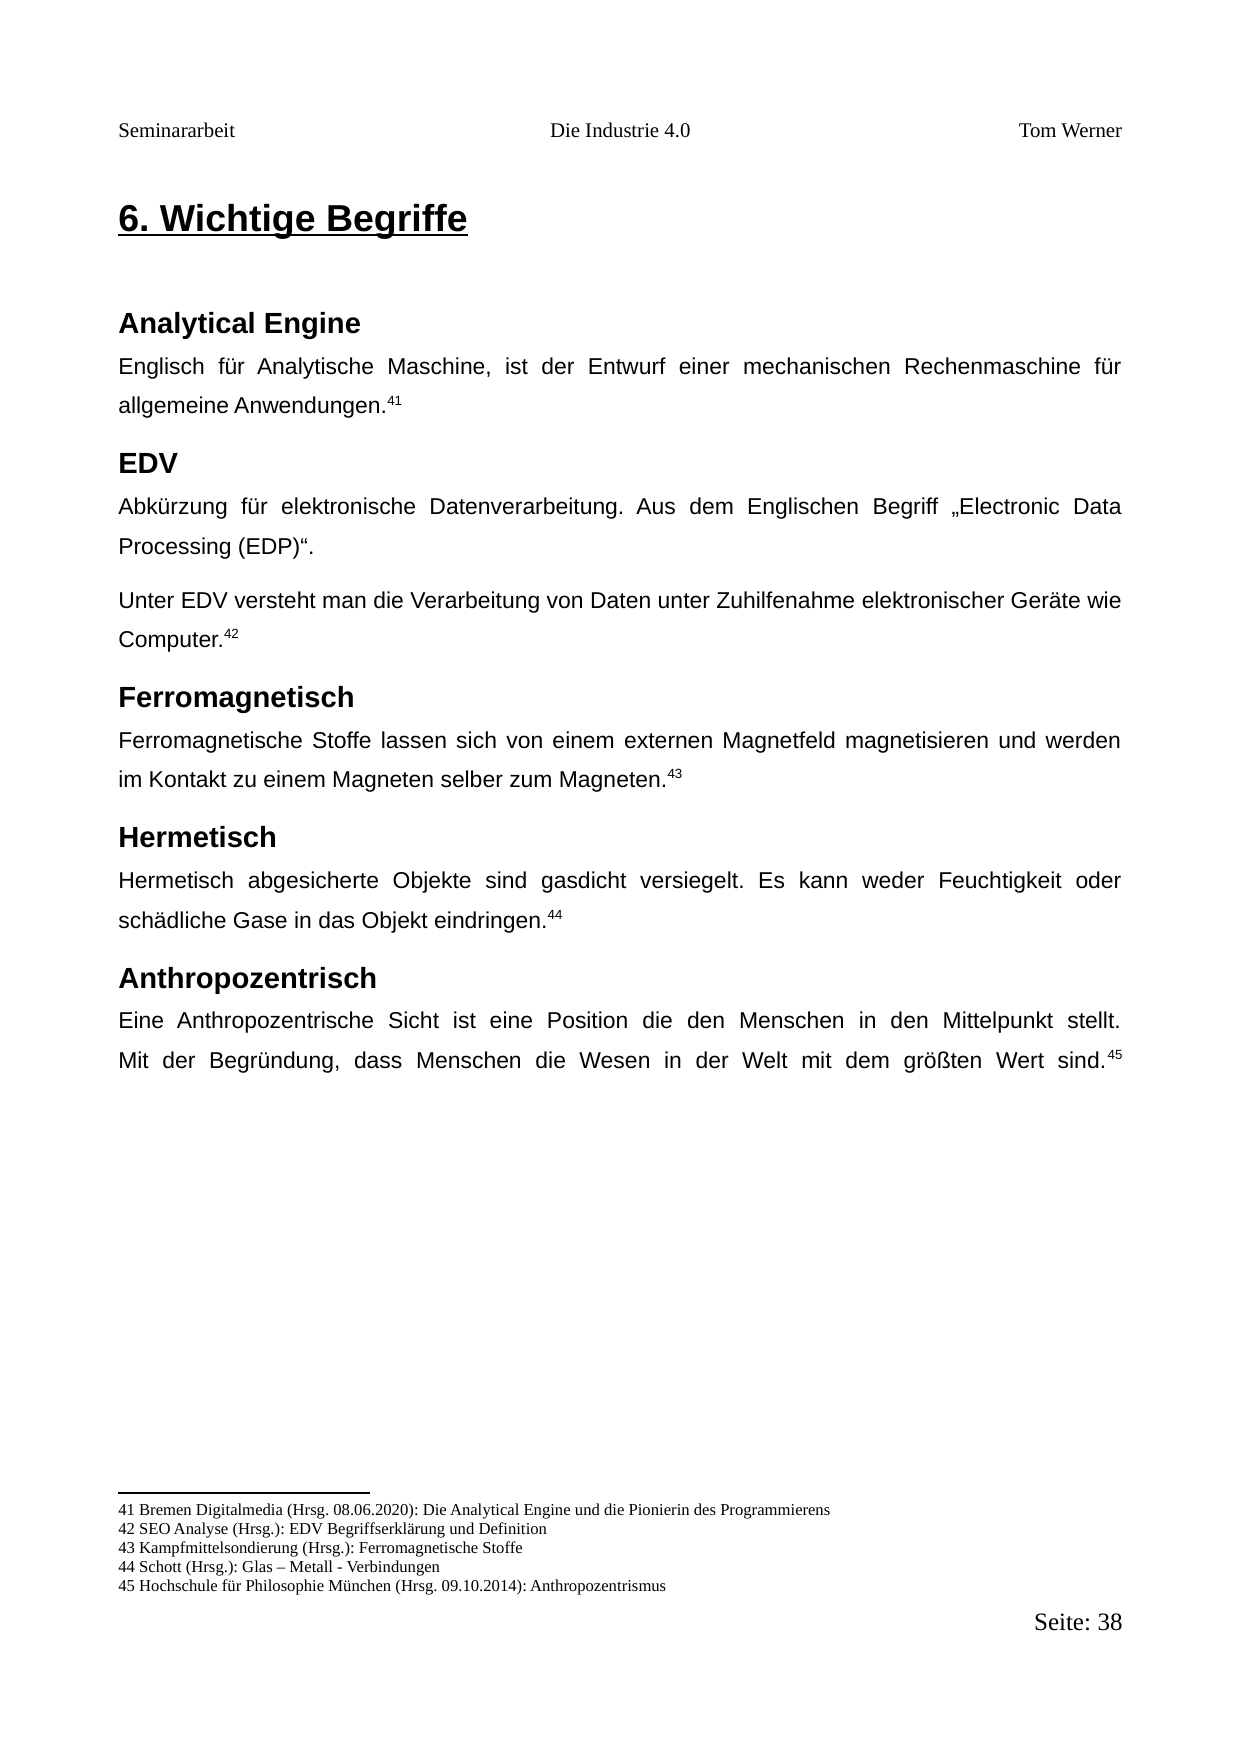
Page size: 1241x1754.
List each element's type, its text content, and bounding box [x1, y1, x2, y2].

text Bremen Digitalmedia (Hrsg. 08.06.2020): Die Analytical Engine und die Pionierin des Programmierens [118, 1499, 1122, 1519]
text Hermetisch Hermetisch abgesicherte Objekte sind gasdicht versiegelt. Es kann weder Feuchtigkeit oder schädliche Gase in das Objekt eindringen. [118, 821, 1122, 933]
text EDV Abkürzung für elektronische Datenverarbeitung. Aus dem Englischen Begriff „Electronic Data Processing (EDP)“. [118, 447, 1122, 559]
text Ferromagnetisch Ferromagnetische Stoffe lassen sich von einem externen Magnetfeld magnetisieren und werden im Kontakt zu einem Magneten selber zum Magneten. [118, 680, 1122, 793]
text Analytical Engine Englisch für Analytische Maschine, ist der Entwurf einer mechanischen Rechenmaschine für allgemeine Anwendungen. [118, 306, 1122, 419]
text SEO Analyse (Hrsg.): EDV Begriffserklärung und Definition [118, 1519, 1122, 1538]
text Hochschule für Philosophie München (Hrsg. 09.10.2014): Anthropozentrismus [118, 1576, 1122, 1595]
text Unter EDV versteht man die Verarbeitung von Daten unter Zuhilfenahme elektronischer Geräte wie Computer. [118, 587, 1122, 653]
subtitle 6. Wichtige Begriffe [118, 197, 1122, 240]
text Anthropozentrisch Eine Anthropozentrische Sicht ist eine Position die den Menschen in den Mittelpunkt stellt. Mit der Begründung, dass Menschen die Wesen in der Welt mit dem größten Wert sind. [118, 961, 1122, 1113]
text Kampfmittelsondierung (Hrsg.): Ferromagnetische Stoffe [118, 1538, 1122, 1557]
text Schott (Hrsg.): Glas – Metall - Verbindungen [118, 1557, 1122, 1576]
